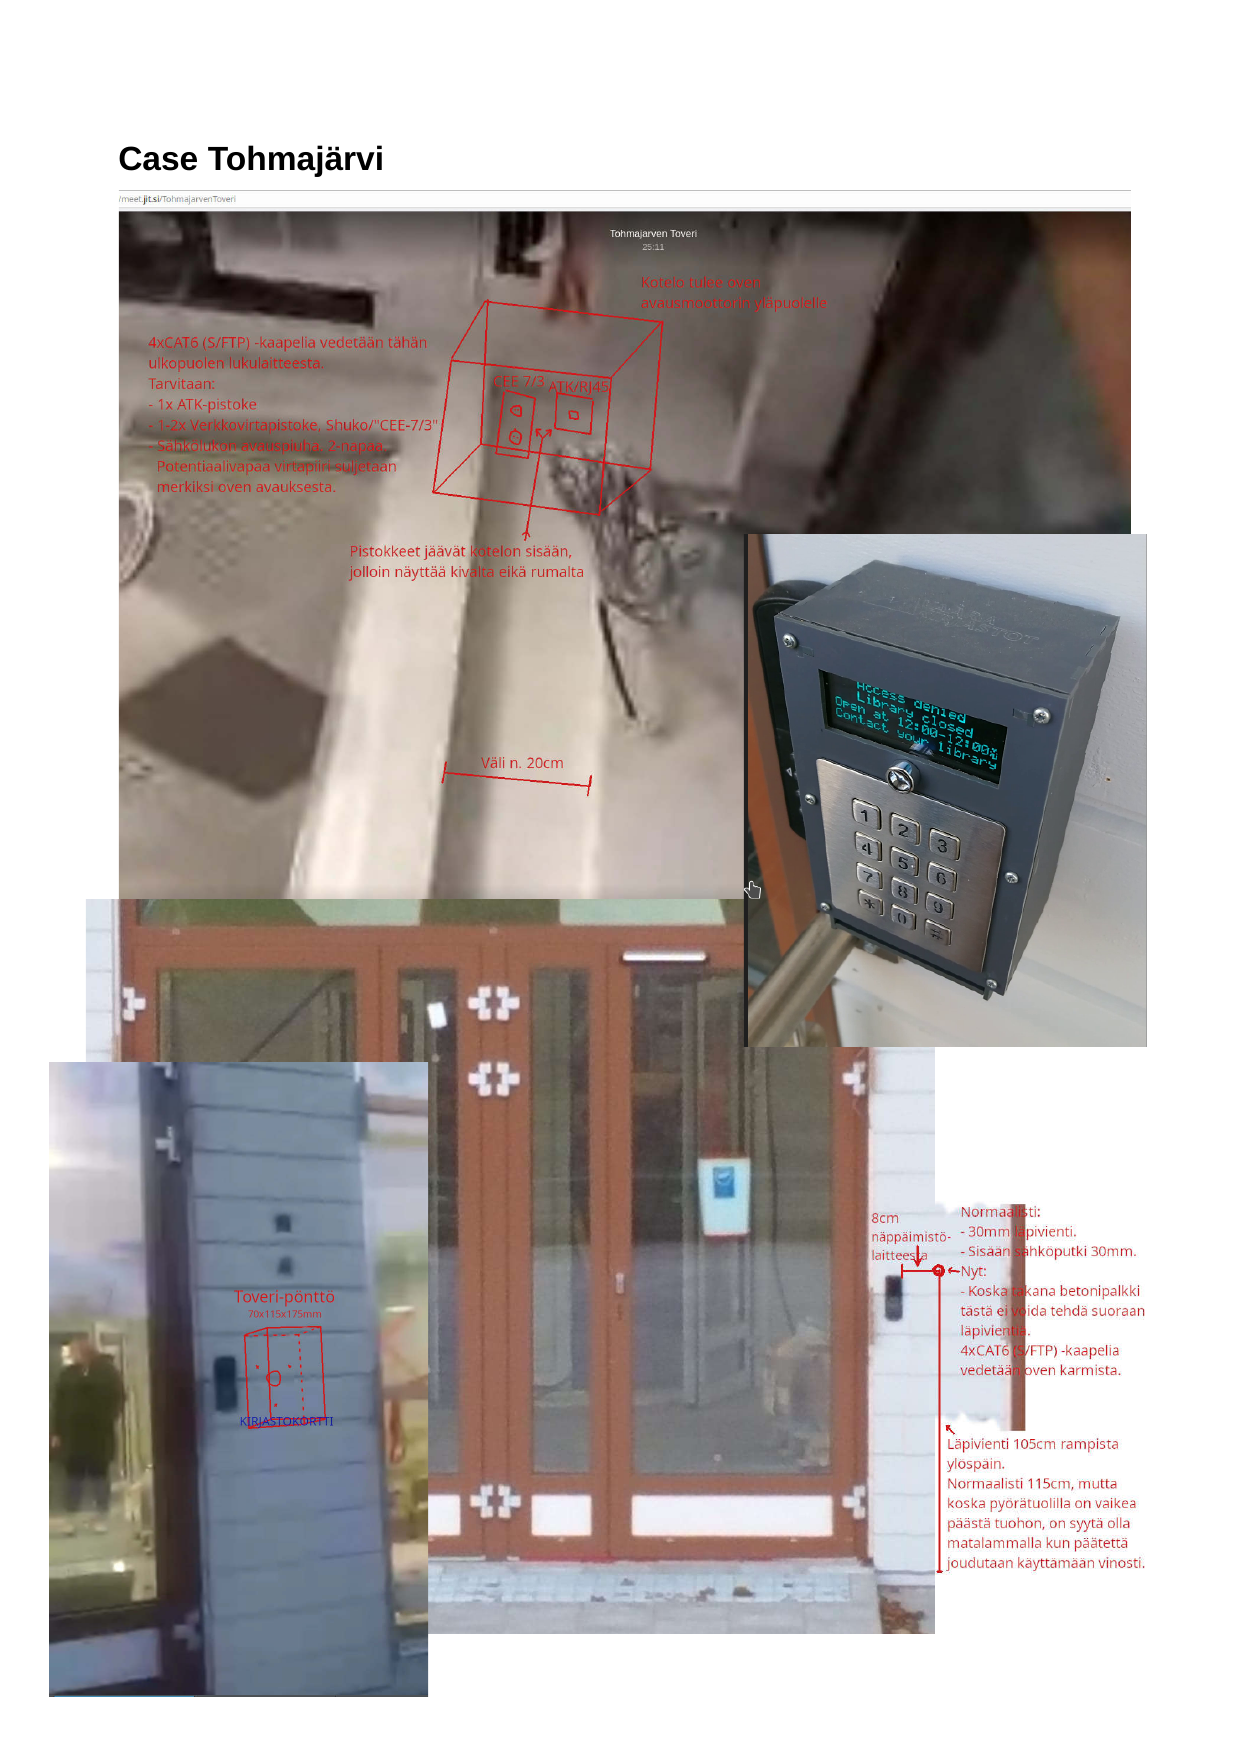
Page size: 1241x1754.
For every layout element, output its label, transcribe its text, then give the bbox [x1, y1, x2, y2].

subtitle Case Tohmajärvi [118, 139, 1122, 178]
picture [49, 190, 1147, 1697]
